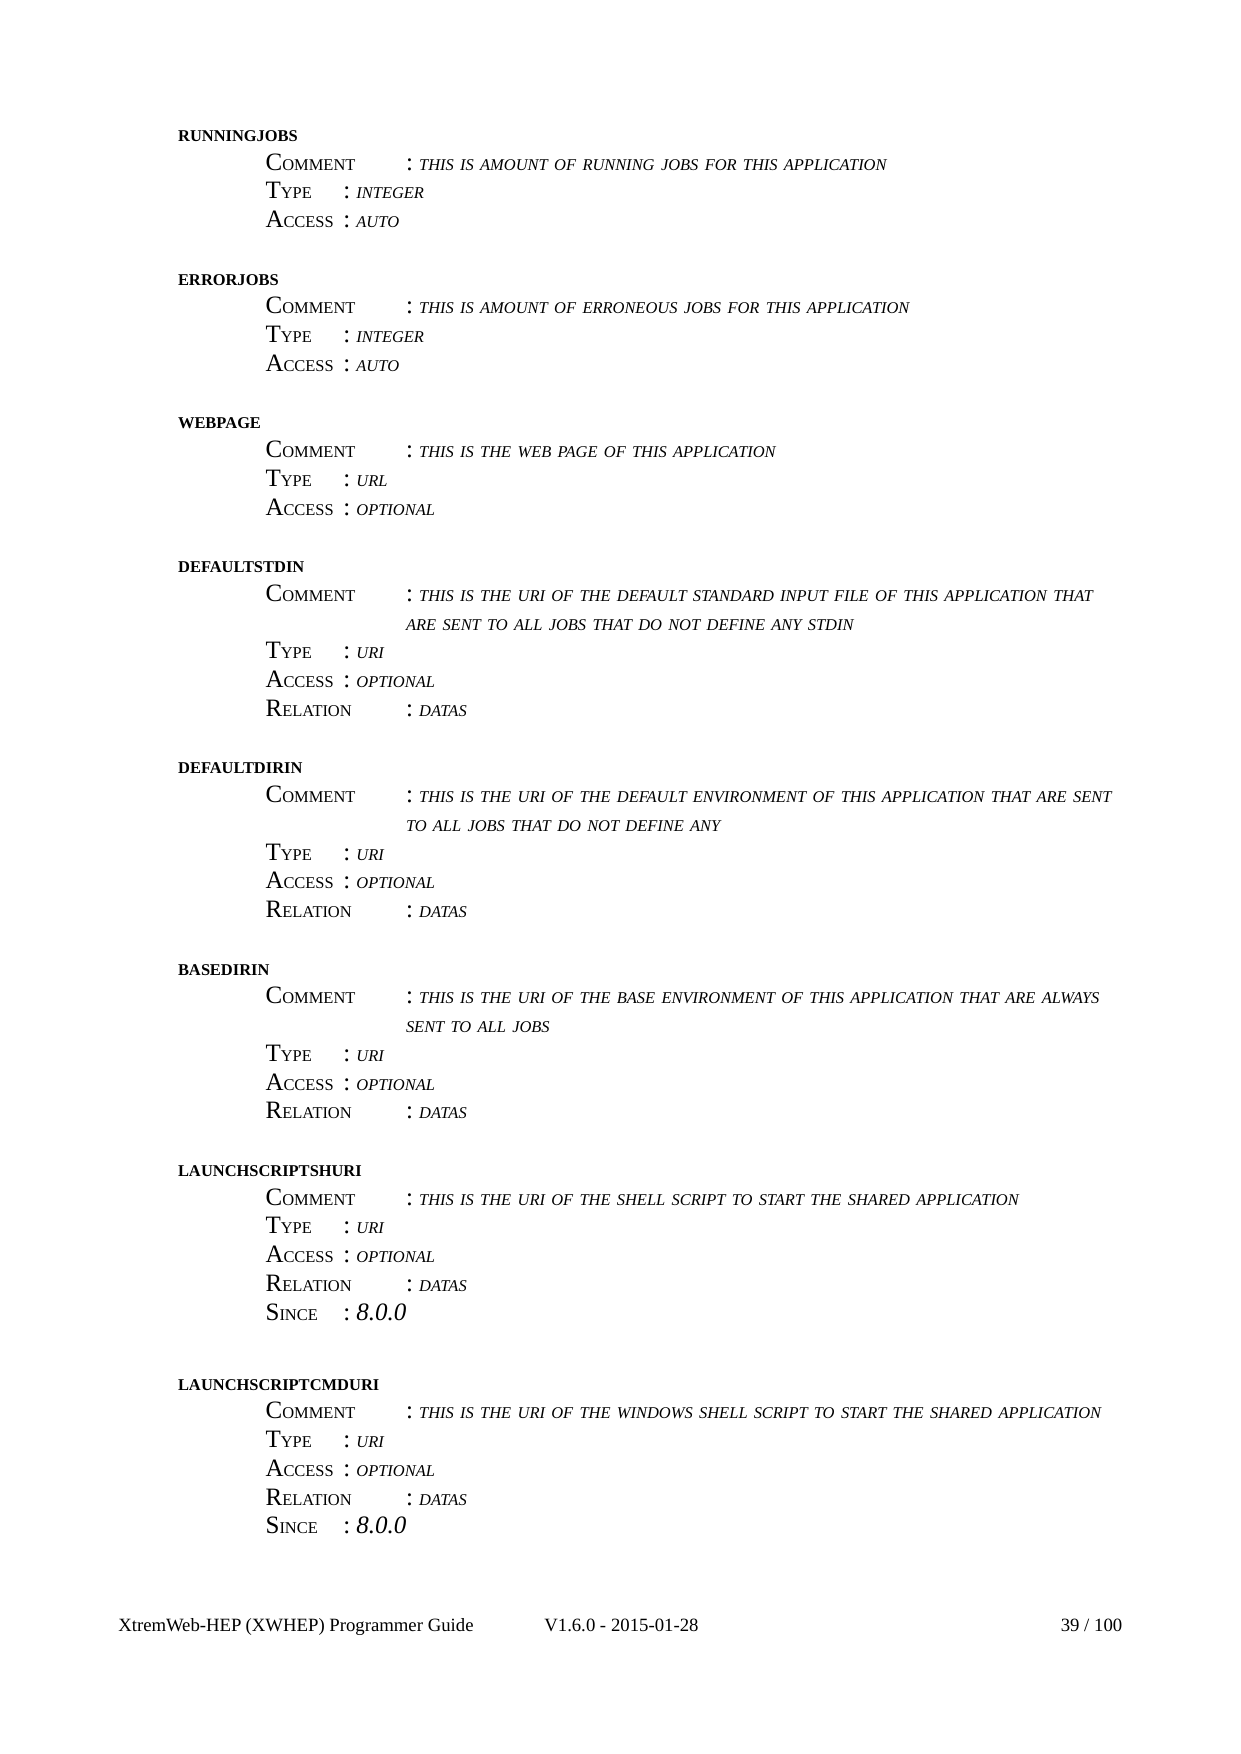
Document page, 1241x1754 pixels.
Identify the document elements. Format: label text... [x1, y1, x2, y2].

text Type : uri [265, 837, 1122, 866]
text Access : auto [265, 348, 1122, 377]
text Comment : this is the uri of the default environment of this application that are sent to all jobs that do not define any [265, 779, 1122, 837]
text Access : optional [265, 492, 1122, 521]
text Comment : this is the uri of the windows shell script to start the shared application [265, 1396, 1122, 1424]
text Access : auto [265, 204, 1122, 233]
text Relation : datas [265, 1482, 1122, 1511]
text Comment : this is amount of running jobs for this application [265, 147, 1122, 176]
text Relation : datas [265, 894, 1122, 923]
text Type : uri [265, 1211, 1122, 1239]
text Access : optional [265, 1239, 1122, 1268]
text defaultdirin [178, 751, 1122, 779]
text Type : uri [265, 636, 1122, 664]
text Type : uri [265, 1424, 1122, 1453]
text Access : optional [265, 1067, 1122, 1096]
text Access : optional [265, 664, 1122, 693]
text launchscriptshuri [178, 1153, 1122, 1182]
text basedirin [178, 952, 1122, 981]
text runningjobs [178, 118, 1122, 147]
text Comment : this is amount of erroneous jobs for this application [265, 291, 1122, 319]
text Type : url [265, 463, 1122, 492]
text launchscriptcmduri [178, 1367, 1122, 1396]
text Type : integer [265, 319, 1122, 348]
text Access : optional [265, 1453, 1122, 1482]
text Comment : this is the web page of this application [265, 434, 1122, 463]
text Relation : datas [265, 1096, 1122, 1124]
text Access : optional [265, 866, 1122, 894]
text Comment : this is the uri of the base environment of this application that are always sent to all jobs [265, 981, 1122, 1038]
text webpage [178, 406, 1122, 434]
text Relation : datas [265, 693, 1122, 722]
text Comment : this is the uri of the default standard input file of this application that are sent to all jobs that do not define any stdin [265, 578, 1122, 636]
text Since : 8.0.0 [265, 1511, 1122, 1539]
text Since : 8.0.0 [265, 1297, 1122, 1326]
text Type : uri [265, 1038, 1122, 1067]
text Type : integer [265, 176, 1122, 204]
text Relation : datas [265, 1268, 1122, 1297]
text Comment : this is the uri of the shell script to start the shared application [265, 1182, 1122, 1211]
text defaultstdin [178, 549, 1122, 578]
text errorjobs [178, 262, 1122, 291]
